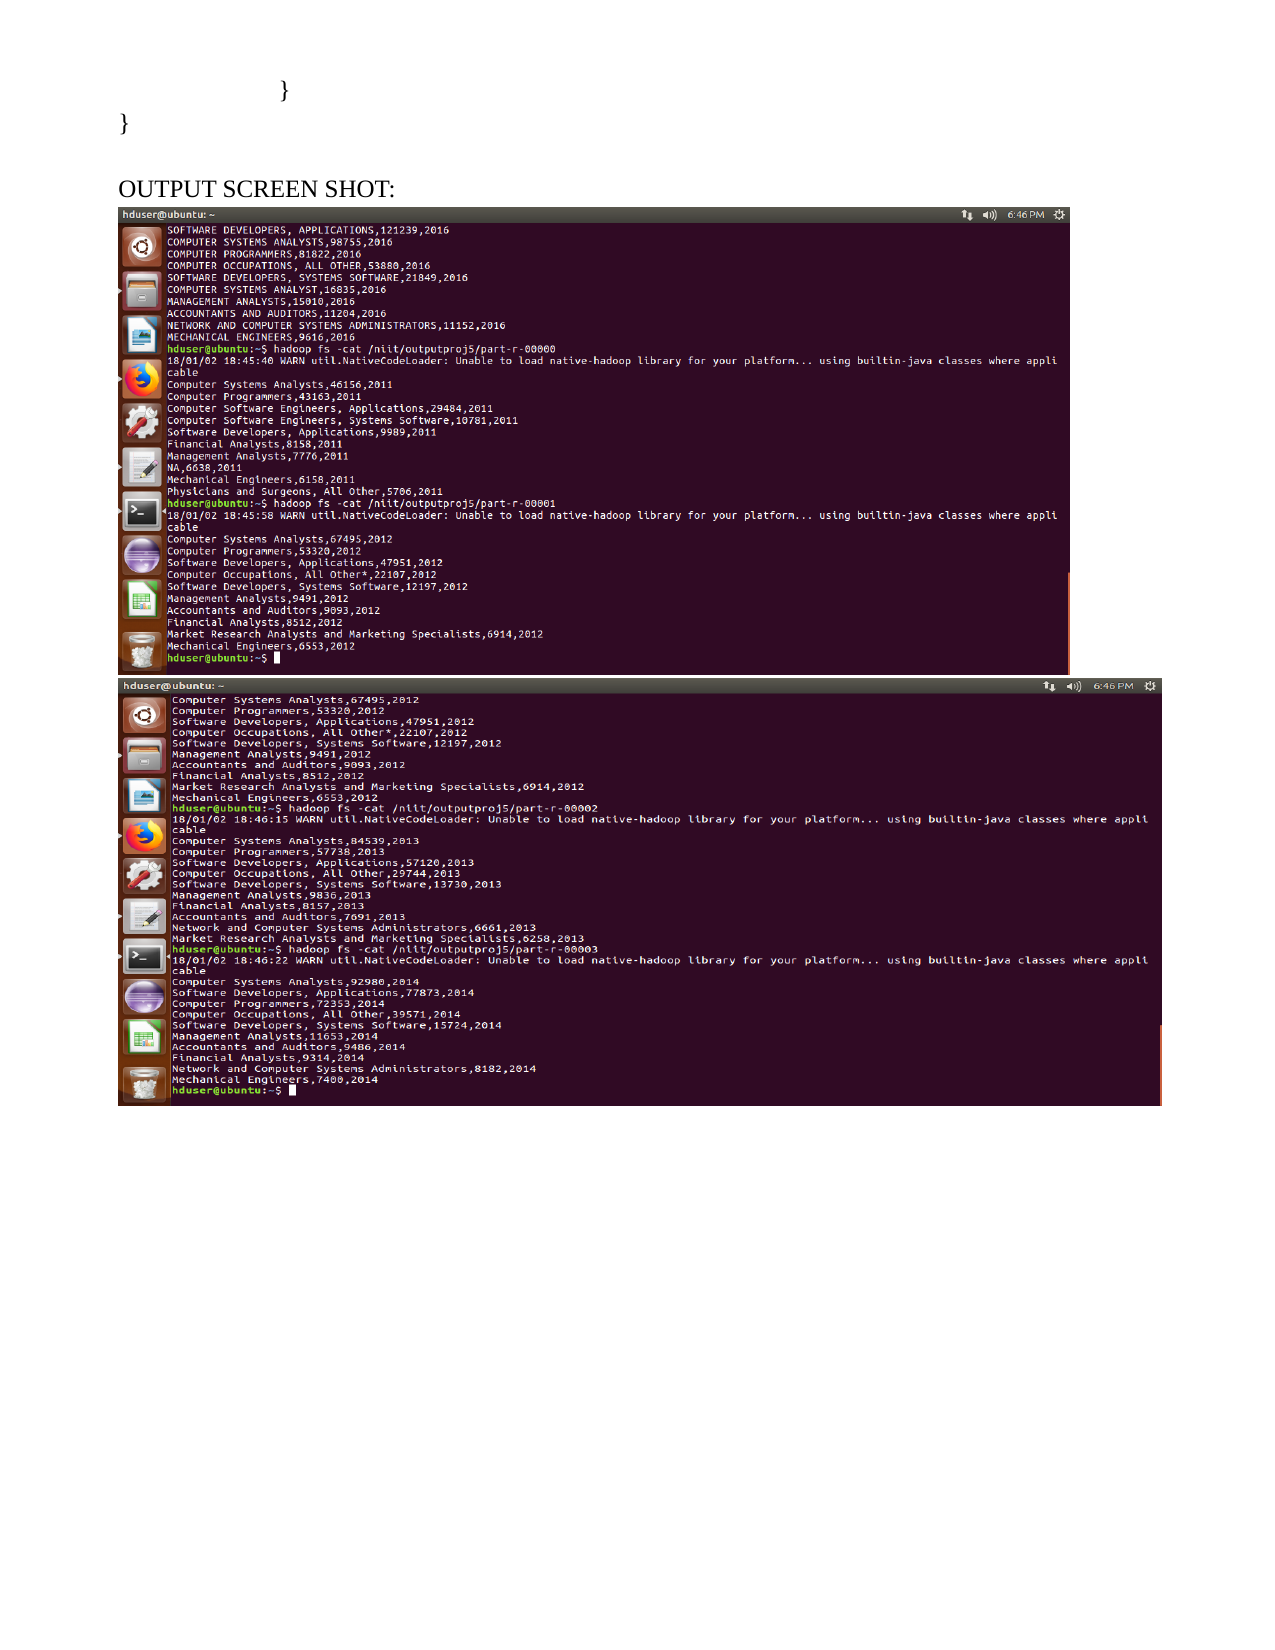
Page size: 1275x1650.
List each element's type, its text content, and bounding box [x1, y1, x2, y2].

text OUTPUT SCREEN SHOT: [118, 174, 1157, 203]
text } [118, 108, 1157, 137]
text } [118, 75, 1157, 104]
